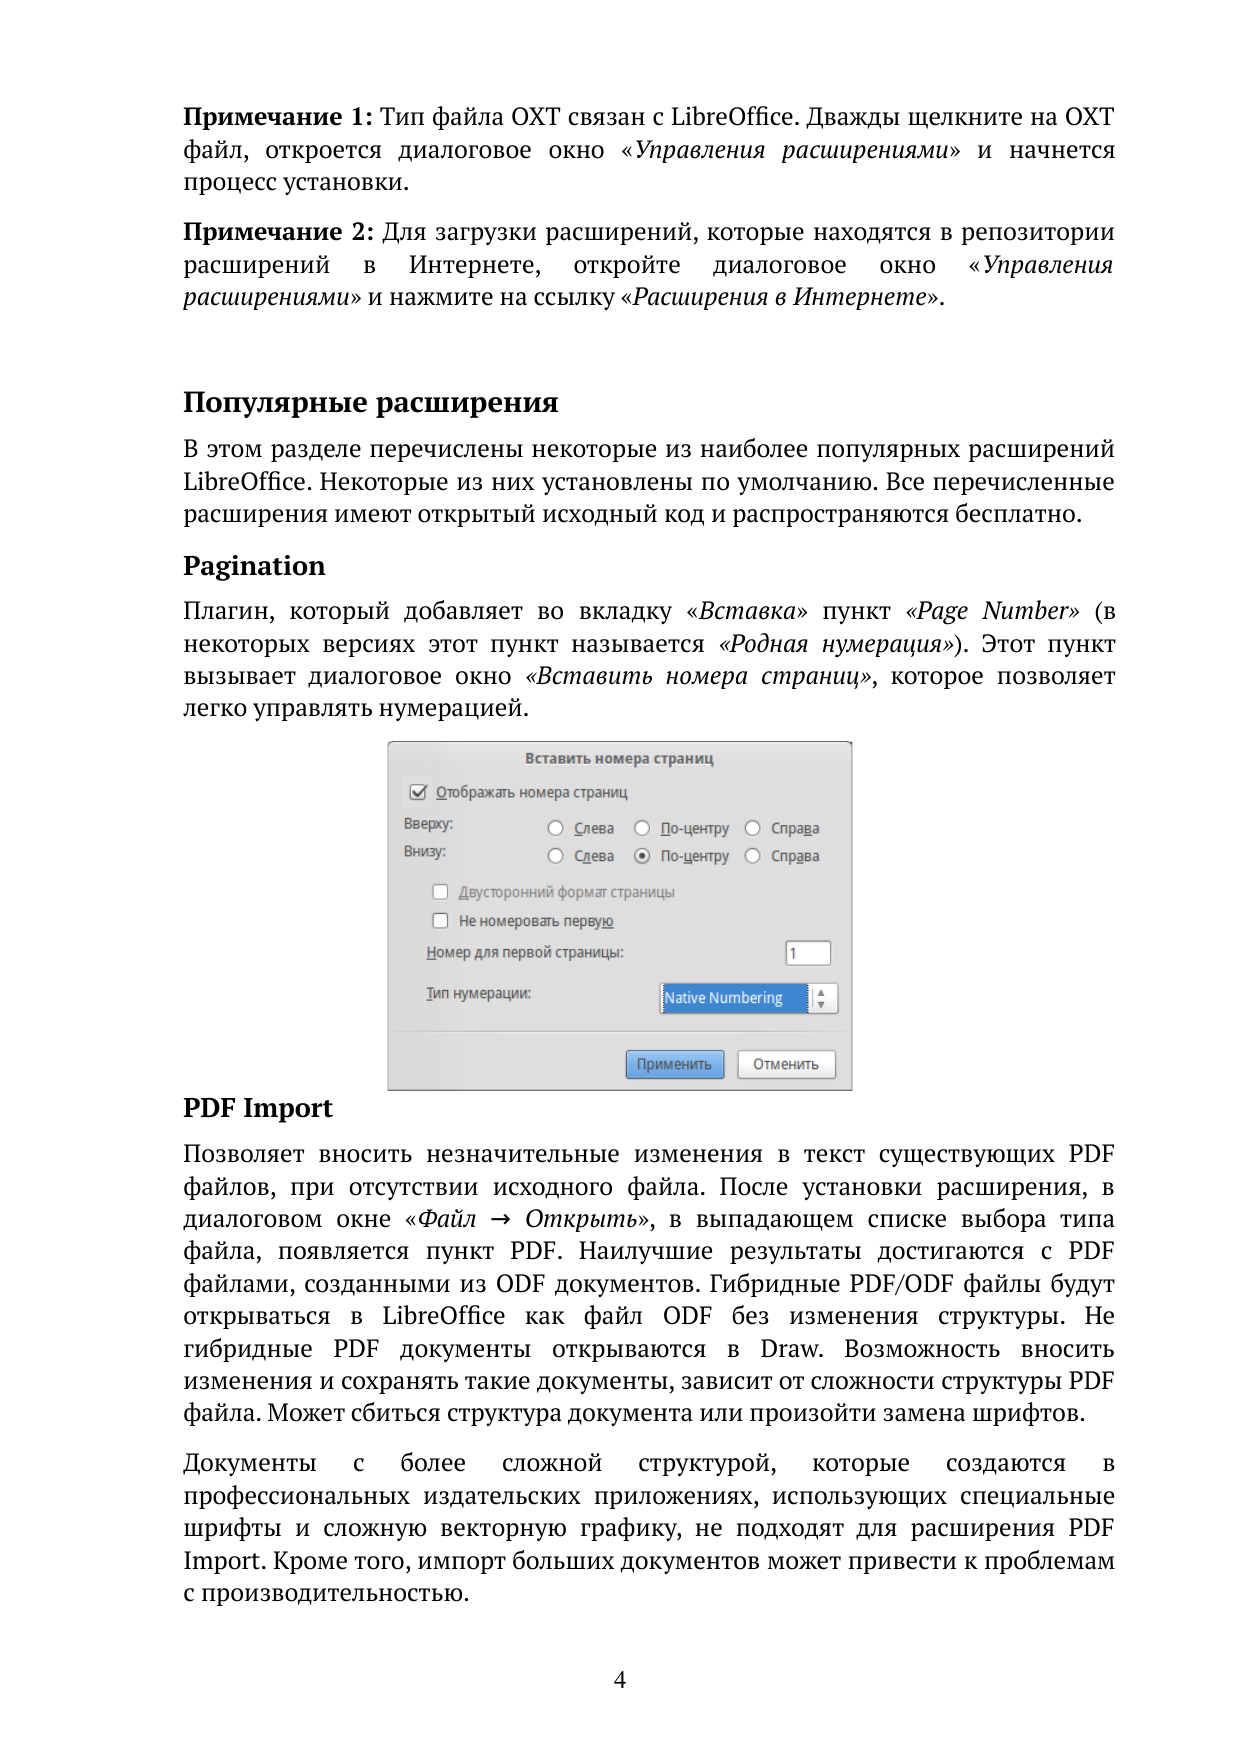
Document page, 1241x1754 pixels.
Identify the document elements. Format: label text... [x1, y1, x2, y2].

text Плагин, который добавляет во вкладку «Вставка» пункт «Page Number» (в некоторых версиях этот пункт называется «Родная нумерация»). Этот пункт вызывает диалоговое окно «Вставить номера страниц», которое позволяет легко управлять нумерацией. [183, 594, 1116, 724]
picture [387, 741, 853, 1091]
text Примечание 1: Тип файла OXT связан с LibreOffice. Дважды щелкните на OXT файл, откроется диалоговое окно «Управления расширениями» и начнется процесс установки. [183, 100, 1116, 198]
text Документы с более сложной структурой, которые создаются в профессиональных издательских приложениях, использующих специальные шрифты и сложную векторную графику, не подходят для расширения PDF Import. Кроме того, импорт больших документов может привести к проблемам с производительностью. [183, 1446, 1116, 1608]
subtitle Популярные расширения [183, 383, 1116, 421]
subtitle PDF Import [183, 742, 1116, 1125]
subtitle Pagination [183, 547, 1116, 582]
text Примечание 2: Для загрузки расширений, которые находятся в репозитории расширений в Интернете, откройте диалоговое окно «Управления расширениями» и нажмите на ссылку «Расширения в Интернете». [183, 215, 1116, 312]
text Позволяет вносить незначительные изменения в текст существующих PDF файлов, при отсутствии исходного файла. После установки расширения, в диалоговом окне «Файл → Открыть», в выпадающем списке выбора типа файла, появляется пункт PDF. Наилучшие результаты достигаются с PDF файлами, созданными из ODF документов. Гибридные PDF/ODF файлы будут открываться в LibreOffice как файл ODF без изменения структуры. Не гибридные PDF документы открываются в Draw. Возможность вносить изменения и сохранять такие документы, зависит от сложности структуры PDF файла. Может сбиться структура документа или произойти замена шрифтов. [183, 1137, 1116, 1429]
text В этом разделе перечислены некоторые из наиболее популярных расширений LibreOffice. Некоторые из них установлены по умолчанию. Все перечисленные расширения имеют открытый исходный код и распространяются бесплатно. [183, 432, 1116, 530]
